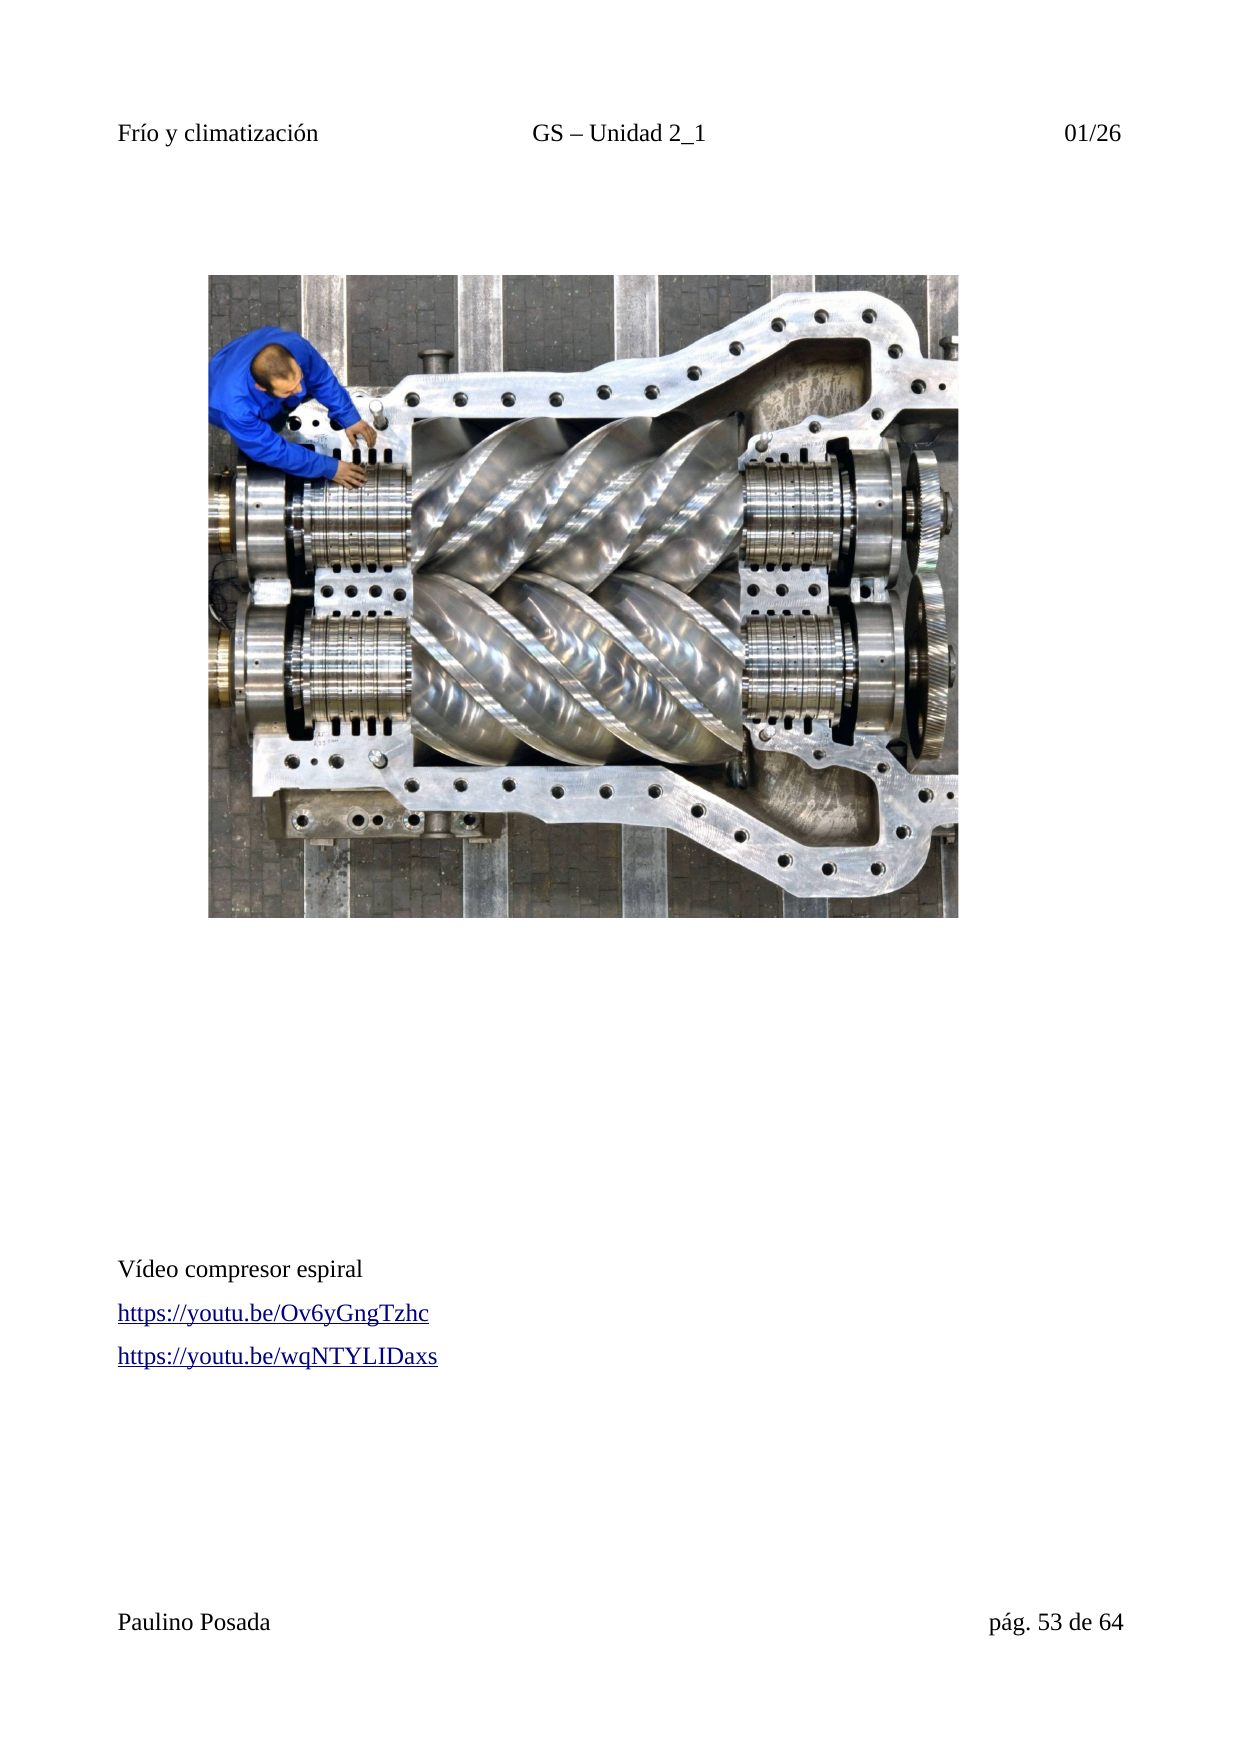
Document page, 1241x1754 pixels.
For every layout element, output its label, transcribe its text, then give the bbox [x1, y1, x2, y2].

text Vídeo compresor espiral [117, 1254, 1123, 1283]
text https://youtu.be/wqNTYLIDaxs [117, 1341, 1123, 1369]
picture [208, 275, 959, 918]
text https://youtu.be/Ov6yGngTzhc [117, 1298, 1123, 1326]
